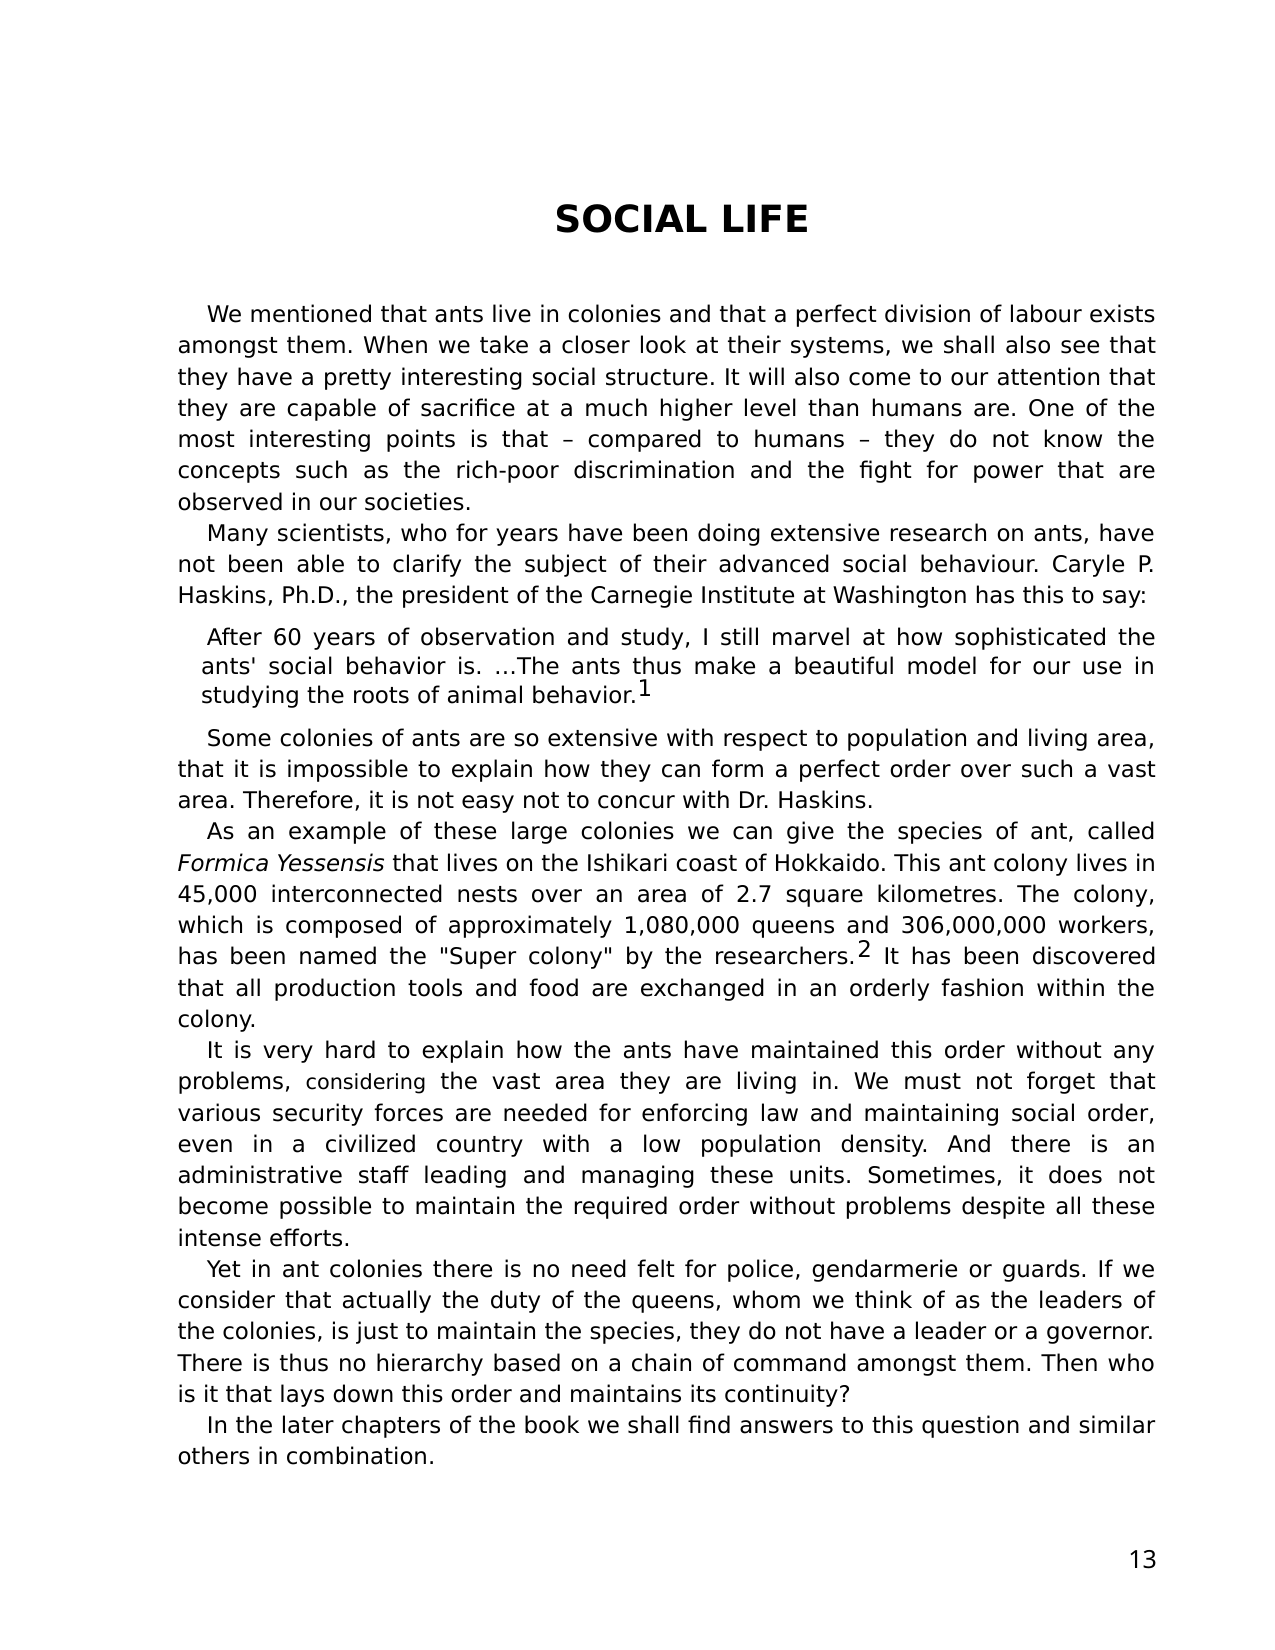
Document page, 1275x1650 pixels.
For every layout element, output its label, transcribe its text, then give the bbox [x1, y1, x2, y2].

text After 60 years of observation and study, I still marvel at how sophisticated the ants' social behavior is. …The ants thus make a beautiful model for our use in studying the roots of animal behavior.1 [201, 622, 1157, 709]
text We mentioned that ants live in colonies and that a perfect division of labour exists amongst them. When we take a closer look at their systems, we shall also see that they have a pretty interesting social structure. It will also come to our attention that they are capable of sacrifice at a much higher level than humans are. One of the most interesting points is that – compared to humans – they do not know the concepts such as the rich-poor discrimination and the fight for power that are observed in our societies. [177, 297, 1157, 516]
text In the later chapters of the book we shall find answers to this question and similar others in combination. [177, 1408, 1157, 1471]
text Yet in ant colonies there is no need felt for police, gendarmerie or guards. If we consider that actually the duty of the queens, whom we think of as the leaders of the colonies, is just to maintain the species, they do not have a leader or a governor. There is thus no hierarchy based on a chain of command amongst them. Then who is it that lays down this order and maintains its continuity? [177, 1252, 1157, 1408]
text As an example of these large colonies we can give the species of ant, called Formica Yessensis that lives on the Ishikari coast of Hokkaido. This ant colony lives in 45,000 interconnected nests over an area of 2.7 square kilometres. The colony, which is composed of approximately 1,080,000 queens and 306,000,000 workers, has been named the "Super colony" by the researchers.2 It has been discovered that all production tools and food are exchanged in an orderly fashion within the colony. [177, 815, 1157, 1033]
text Some colonies of ants are so extensive with respect to population and living area, that it is impossible to explain how they can form a perfect order over such a vast area. Therefore, it is not easy not to concur with Dr. Haskins. [177, 721, 1157, 815]
text SOCIAL LIFE [177, 198, 1157, 241]
text It is very hard to explain how the ants have maintained this order without any problems, considering the vast area they are living in. We must not forget that various security forces are needed for enforcing law and maintaining social order, even in a civilized country with a low population density. And there is an administrative staff leading and managing these units. Sometimes, it does not become possible to maintain the required order without problems despite all these intense efforts. [177, 1033, 1157, 1252]
text Many scientists, who for years have been doing extensive research on ants, have not been able to clarify the subject of their advanced social behaviour. Caryle P. Haskins, Ph.D., the president of the Carnegie Institute at Washington has this to say: [177, 516, 1157, 610]
